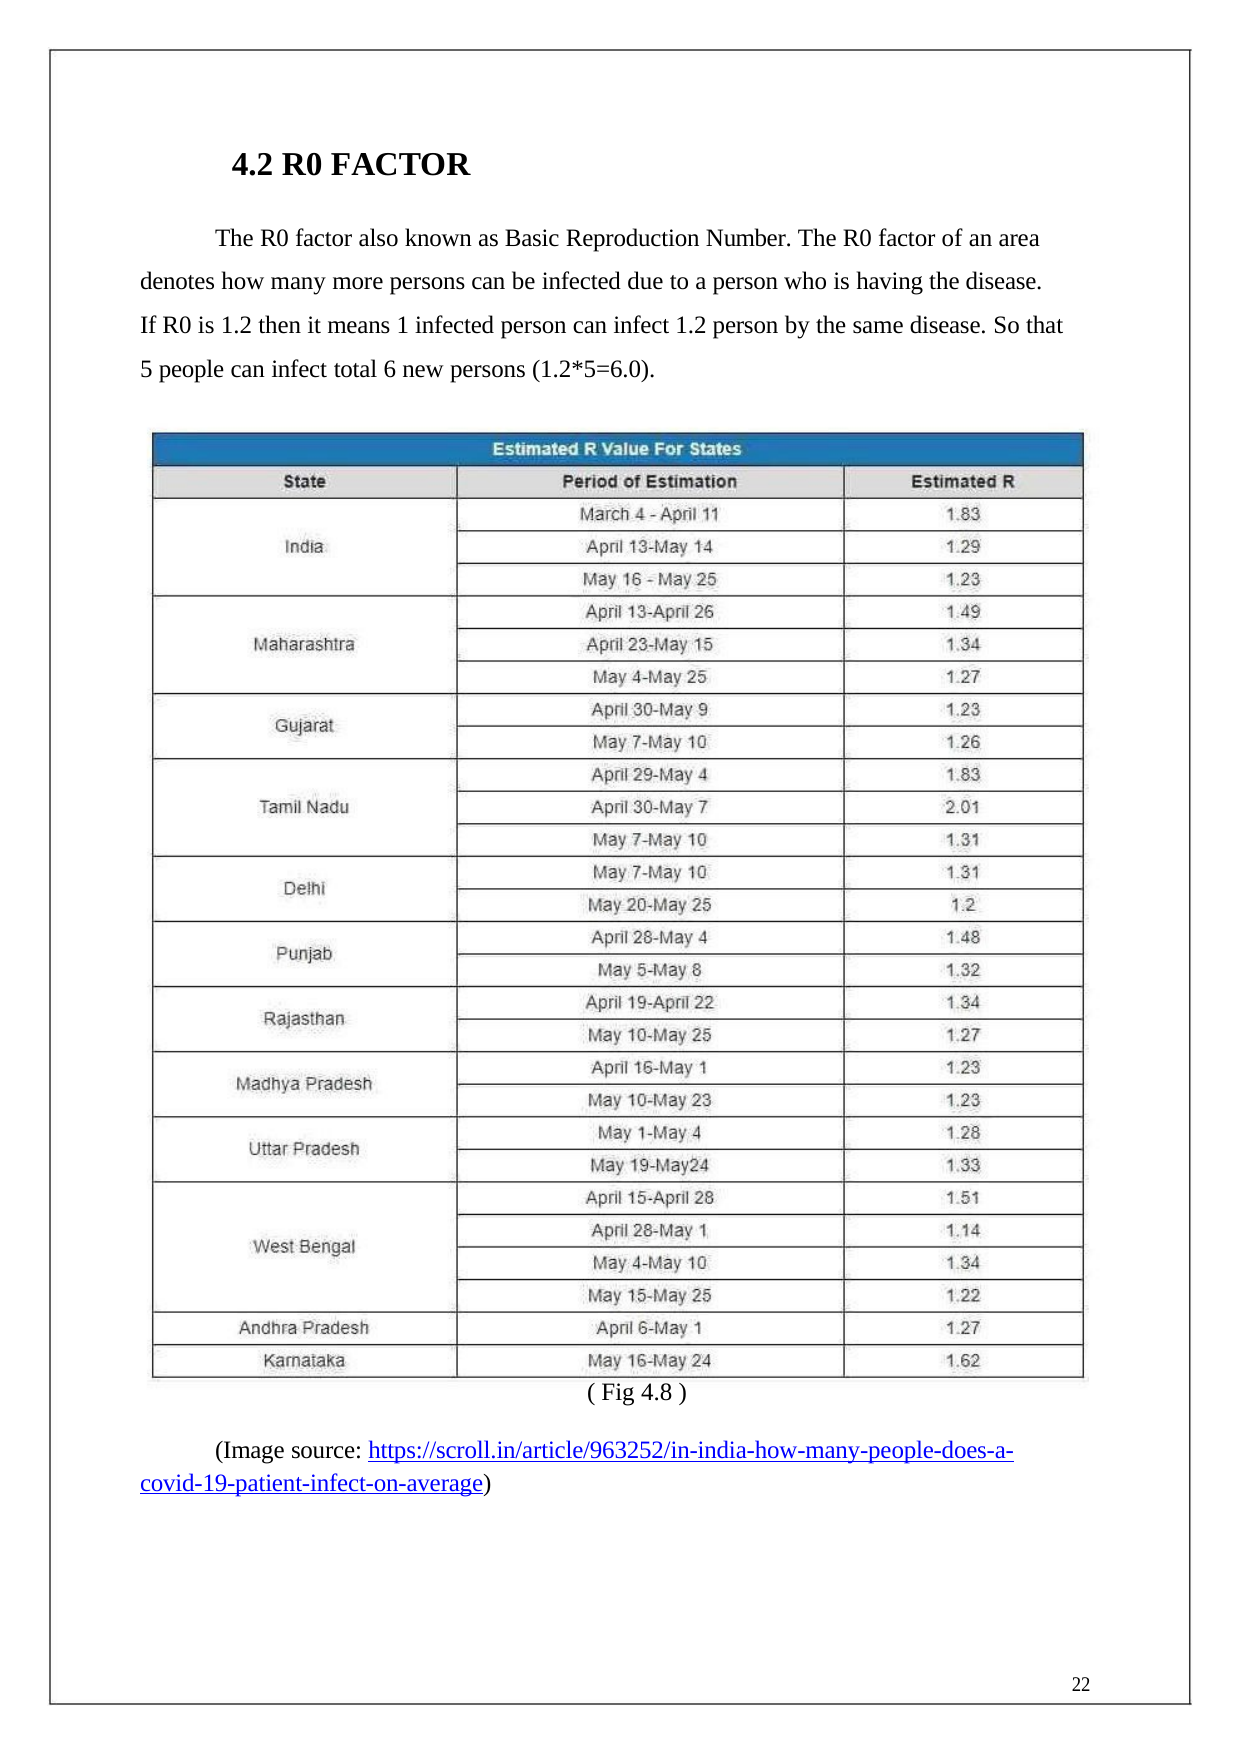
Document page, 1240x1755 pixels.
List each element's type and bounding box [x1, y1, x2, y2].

picture [47, 47, 1193, 1706]
